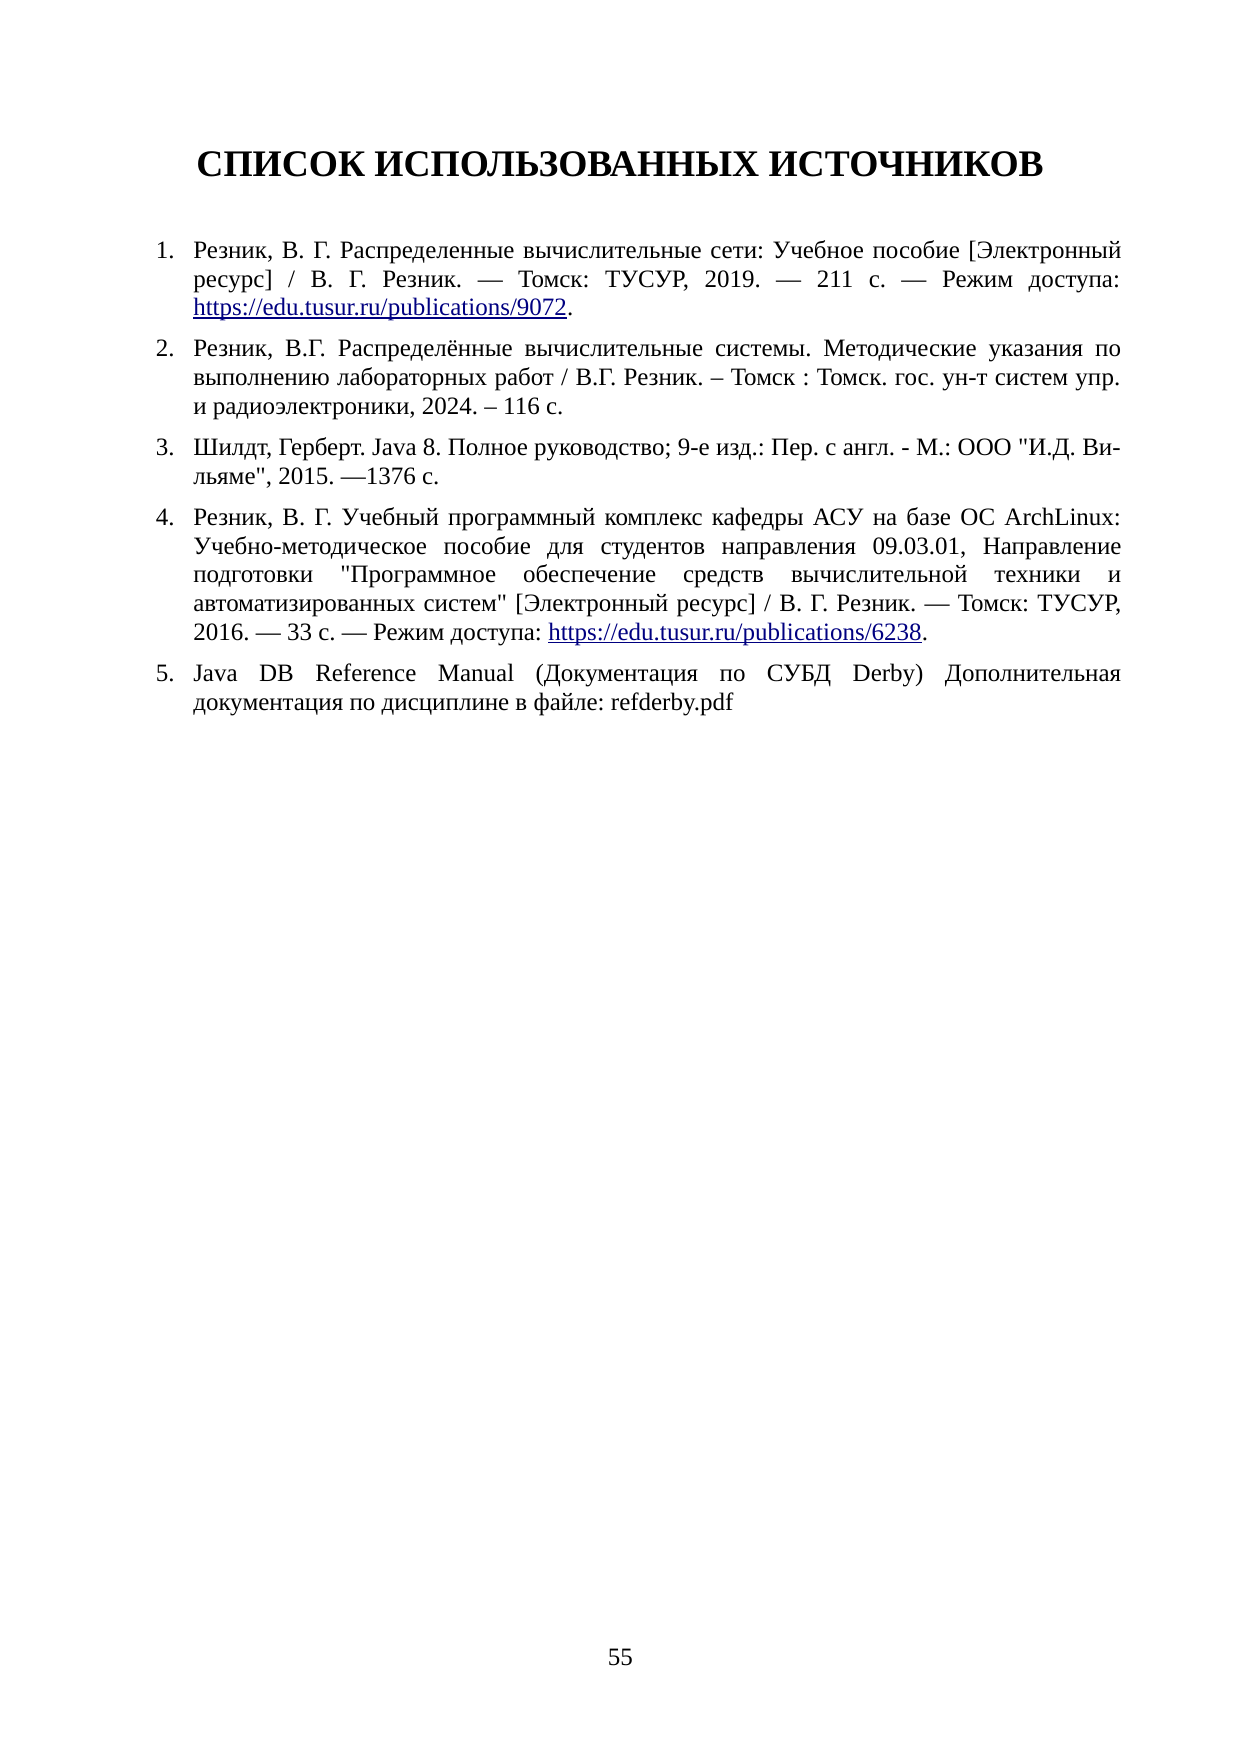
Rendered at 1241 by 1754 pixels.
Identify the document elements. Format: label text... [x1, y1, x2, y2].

list Java DB Reference Manual (Документация по СУБД Derby) Дополнительная документация по дисциплине в файле: refderby.pdf [156, 658, 1122, 716]
list Резник, В. Г. Учебный программный комплекс кафедры АСУ на базе ОС ArchLinux: Учебно-методическое пособие для студентов направления 09.03.01, Направление подготовки "Программное обеспечение средств вычислительной техники и автоматизированных систем" [Электронный ресурс] / В. Г. Резник. — Томск: ТУСУР, 2016. — 33 с. — Режим доступа: https://edu.tusur.ru/publications/6238. [156, 502, 1122, 646]
list Резник, В. Г. Распределенные вычислительные сети: Учебное пособие [Электронный ресурс] / В. Г. Резник. — Томск: ТУСУР, 2019. — 211 с. — Режим доступа: https://edu.tusur.ru/publications/9072. [156, 235, 1122, 321]
list Шилдт, Герберт. Java 8. Полное руководство; 9-е изд.: Пер. с англ. - М.: ООО "И.Д. Ви-льяме", 2015. —1376 с. [156, 432, 1122, 490]
subtitle СПИСОК ИСПОЛЬЗОВАННЫХ ИСТОЧНИКОВ [118, 142, 1122, 185]
list Резник, В.Г. Распределённые вычислительные системы. Методические указания по выполнению лабораторных работ / В.Г. Резник. – Томск : Томск. гос. ун-т систем упр. и радиоэлектроники, 2024. – 116 с. [156, 333, 1122, 420]
